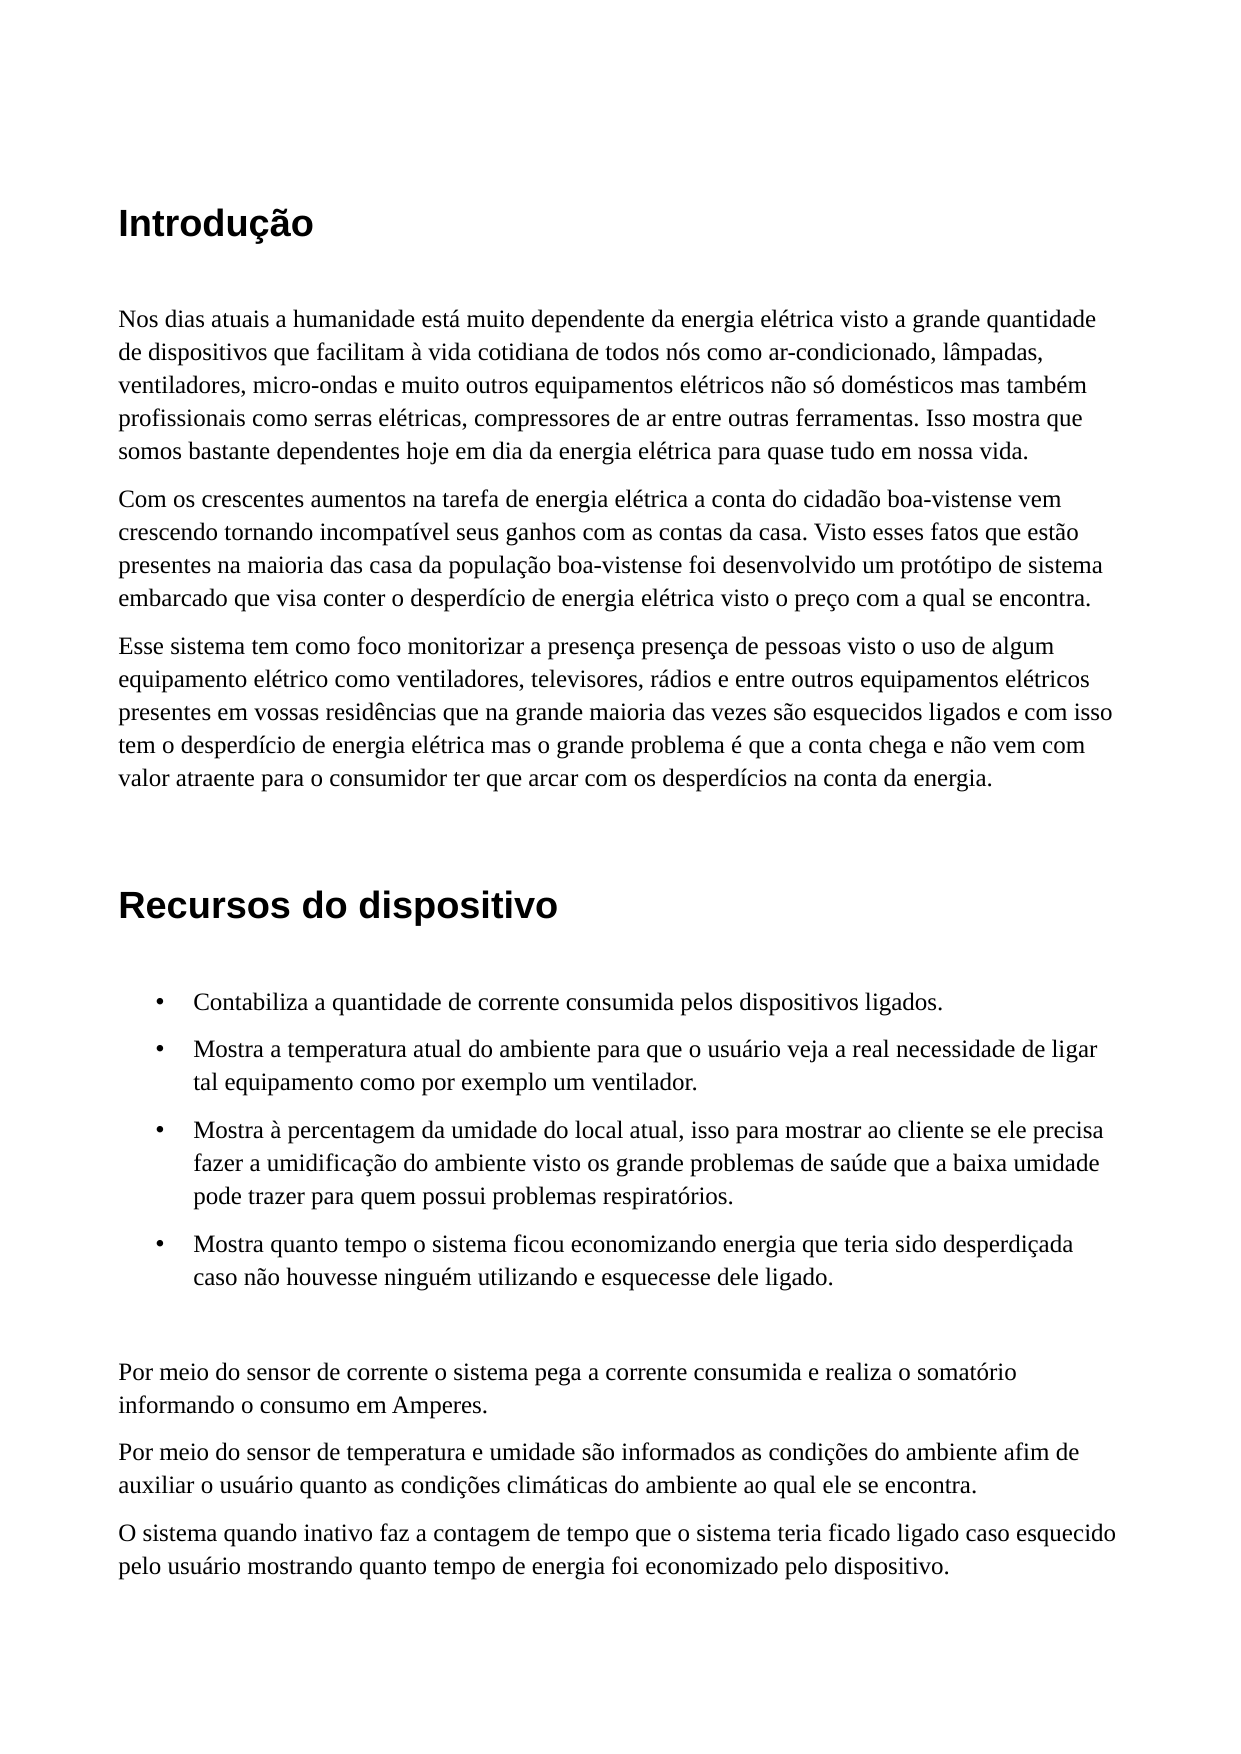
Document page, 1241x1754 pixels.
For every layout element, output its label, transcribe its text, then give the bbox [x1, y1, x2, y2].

list Contabiliza a quantidade de corrente consumida pelos dispositivos ligados. [156, 987, 1122, 1016]
text Com os crescentes aumentos na tarefa de energia elétrica a conta do cidadão boa-vistense vem crescendo tornando incompatível seus ganhos com as contas da casa. Visto esses fatos que estão presentes na maioria das casa da população boa-vistense foi desenvolvido um protótipo de sistema embarcado que visa conter o desperdício de energia elétrica visto o preço com a qual se encontra. [118, 484, 1122, 612]
text Esse sistema tem como foco monitorizar a presença presença de pessoas visto o uso de algum equipamento elétrico como ventiladores, televisores, rádios e entre outros equipamentos elétricos presentes em vossas residências que na grande maioria das vezes são esquecidos ligados e com isso tem o desperdício de energia elétrica mas o grande problema é que a conta chega e não vem com valor atraente para o consumidor ter que arcar com os desperdícios na conta da energia. [118, 631, 1122, 792]
list Mostra quanto tempo o sistema ficou economizando energia que teria sido desperdiçada caso não houvesse ninguém utilizando e esquecesse dele ligado. [156, 1229, 1122, 1290]
text Por meio do sensor de corrente o sistema pega a corrente consumida e realiza o somatório informando o consumo em Amperes. [118, 1357, 1122, 1419]
text O sistema quando inativo faz a contagem de tempo que o sistema teria ficado ligado caso esquecido pelo usuário mostrando quanto tempo de energia foi economizado pelo dispositivo. [118, 1518, 1122, 1580]
text Por meio do sensor de temperatura e umidade são informados as condições do ambiente afim de auxiliar o usuário quanto as condições climáticas do ambiente ao qual ele se encontra. [118, 1437, 1122, 1499]
subtitle Introdução [118, 201, 1122, 244]
subtitle Recursos do dispositivo [118, 883, 1122, 927]
list Mostra a temperatura atual do ambiente para que o usuário veja a real necessidade de ligar tal equipamento como por exemplo um ventilador. [156, 1034, 1122, 1096]
text Nos dias atuais a humanidade está muito dependente da energia elétrica visto a grande quantidade de dispositivos que facilitam à vida cotidiana de todos nós como ar-condicionado, lâmpadas, ventiladores, micro-ondas e muito outros equipamentos elétricos não só domésticos mas também profissionais como serras elétricas, compressores de ar entre outras ferramentas. Isso mostra que somos bastante dependentes hoje em dia da energia elétrica para quase tudo em nossa vida. [118, 304, 1122, 465]
list Mostra à percentagem da umidade do local atual, isso para mostrar ao cliente se ele precisa fazer a umidificação do ambiente visto os grande problemas de saúde que a baixa umidade pode trazer para quem possui problemas respiratórios. [156, 1115, 1122, 1210]
